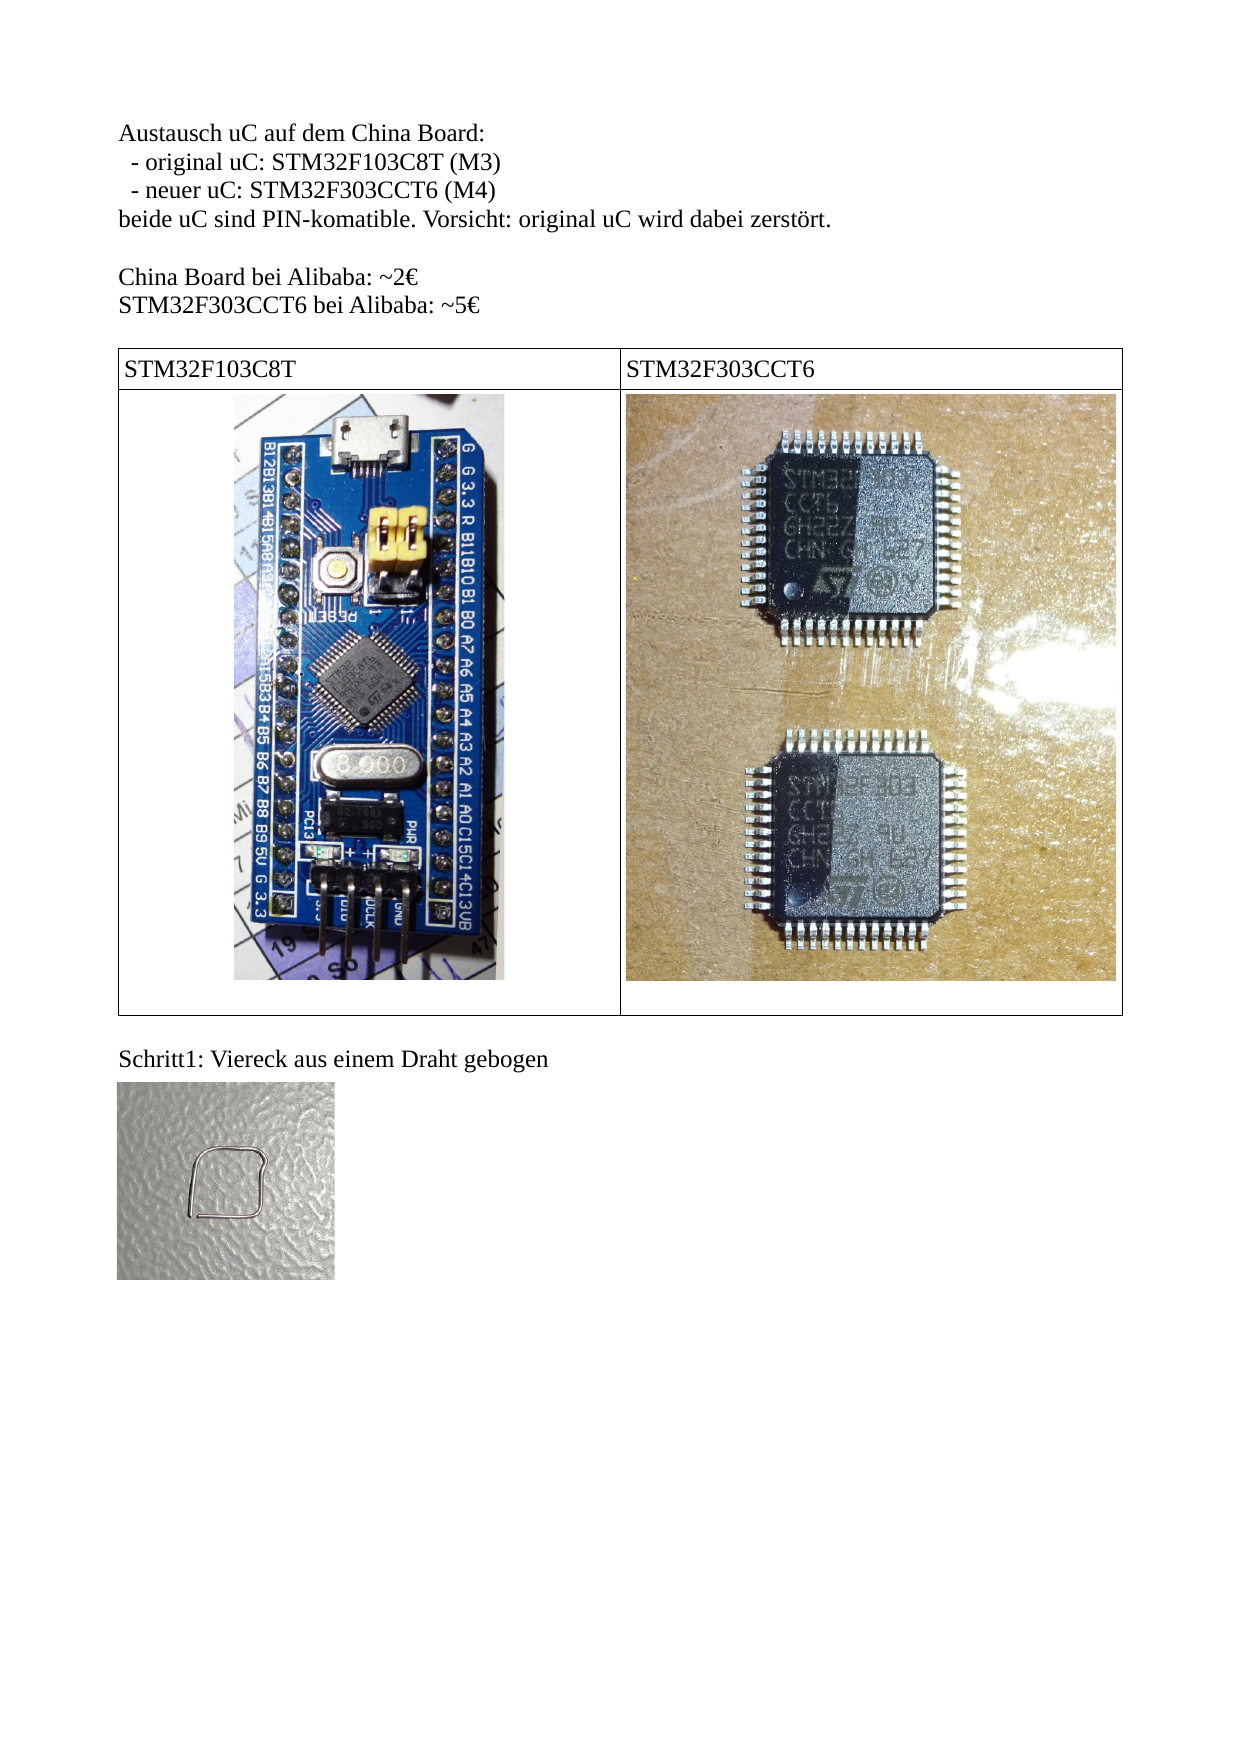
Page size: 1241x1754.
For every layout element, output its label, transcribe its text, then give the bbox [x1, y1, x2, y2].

picture [625, 394, 1117, 981]
text beide uC sind PIN-komatible. Vorsicht: original uC wird dabei zerstört. [118, 204, 1122, 233]
table_cell [621, 390, 1122, 1015]
text - neuer uC: STM32F303CCT6 (M4) [118, 176, 1122, 204]
table_header STM32F103C8T [119, 349, 620, 388]
text - original uC: STM32F103C8T (M3) [118, 147, 1122, 176]
text STM32F303CCT6 bei Alibaba: ~5€ [118, 291, 1122, 319]
picture [116, 1082, 335, 1280]
text Austausch uC auf dem China Board: [118, 118, 1122, 147]
text China Board bei Alibaba: ~2€ [118, 262, 1122, 291]
text Schritt1: Viereck aus einem Draht gebogen [118, 1044, 1122, 1073]
table_cell [119, 390, 620, 1015]
table_header STM32F303CCT6 [621, 349, 1122, 388]
